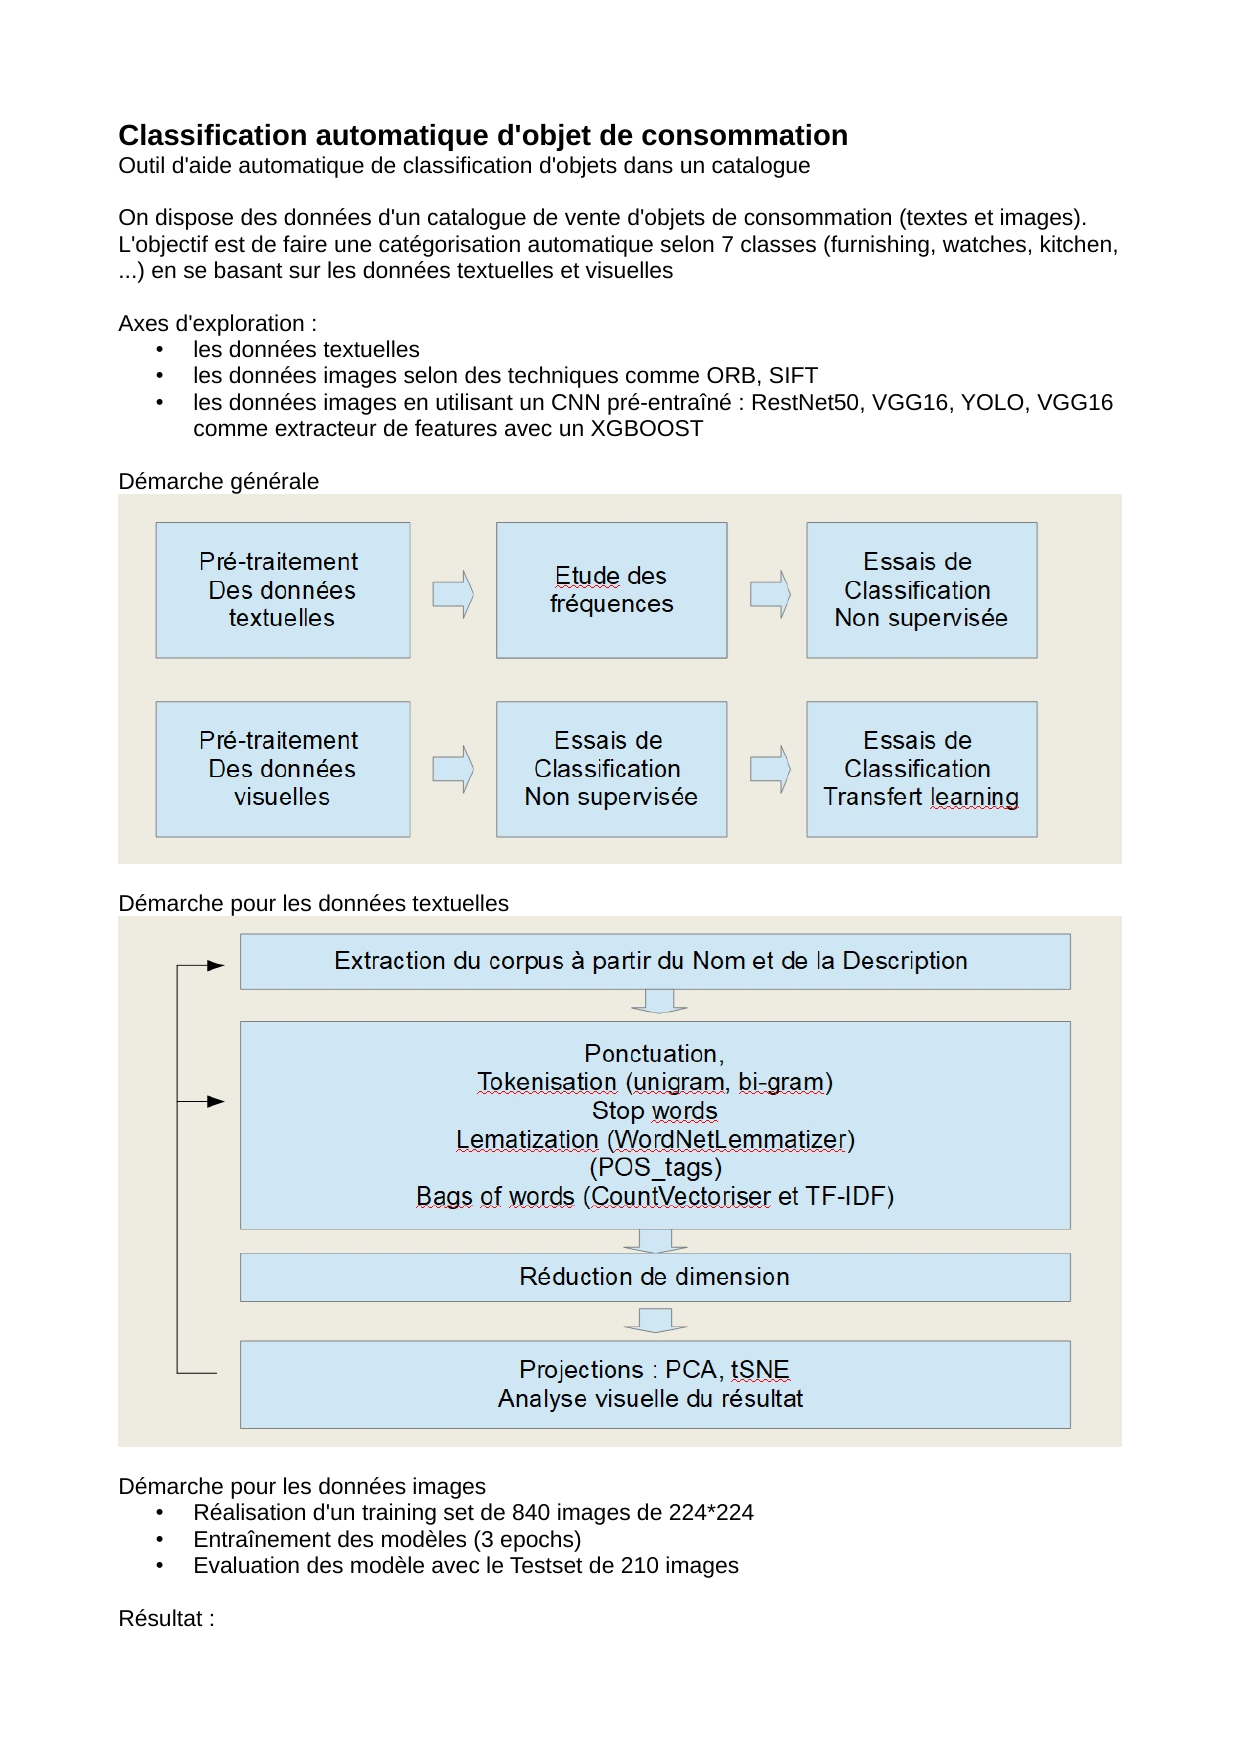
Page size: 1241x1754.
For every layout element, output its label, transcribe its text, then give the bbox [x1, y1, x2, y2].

list Evaluation des modèle avec le Testset de 210 images [156, 1552, 1122, 1578]
list les données textuelles [156, 336, 1122, 362]
text Outil d'aide automatique de classification d'objets dans un catalogue [118, 152, 1122, 178]
picture [118, 494, 1122, 864]
text Axes d'exploration : [118, 310, 1122, 336]
text Classification automatique d'objet de consommation [118, 118, 1122, 152]
text Démarche pour les données textuelles [118, 890, 1122, 916]
text Résultat : [118, 1604, 1122, 1631]
text Démarche pour les données images [118, 1473, 1122, 1499]
picture [118, 916, 1122, 1447]
text On dispose des données d'un catalogue de vente d'objets de consommation (textes et images). L'objectif est de faire une catégorisation automatique selon 7 classes (furnishing, watches, kitchen, ...) en se basant sur les données textuelles et visuelles [118, 204, 1122, 283]
list Entraînement des modèles (3 epochs) [156, 1526, 1122, 1552]
list Réalisation d'un training set de 840 images de 224*224 [156, 1499, 1122, 1526]
list les données images en utilisant un CNN pré-entraîné : RestNet50, VGG16, YOLO, VGG16 comme extracteur de features avec un XGBOOST [156, 389, 1122, 442]
text Démarche générale [118, 468, 1122, 494]
list les données images selon des techniques comme ORB, SIFT [156, 362, 1122, 389]
